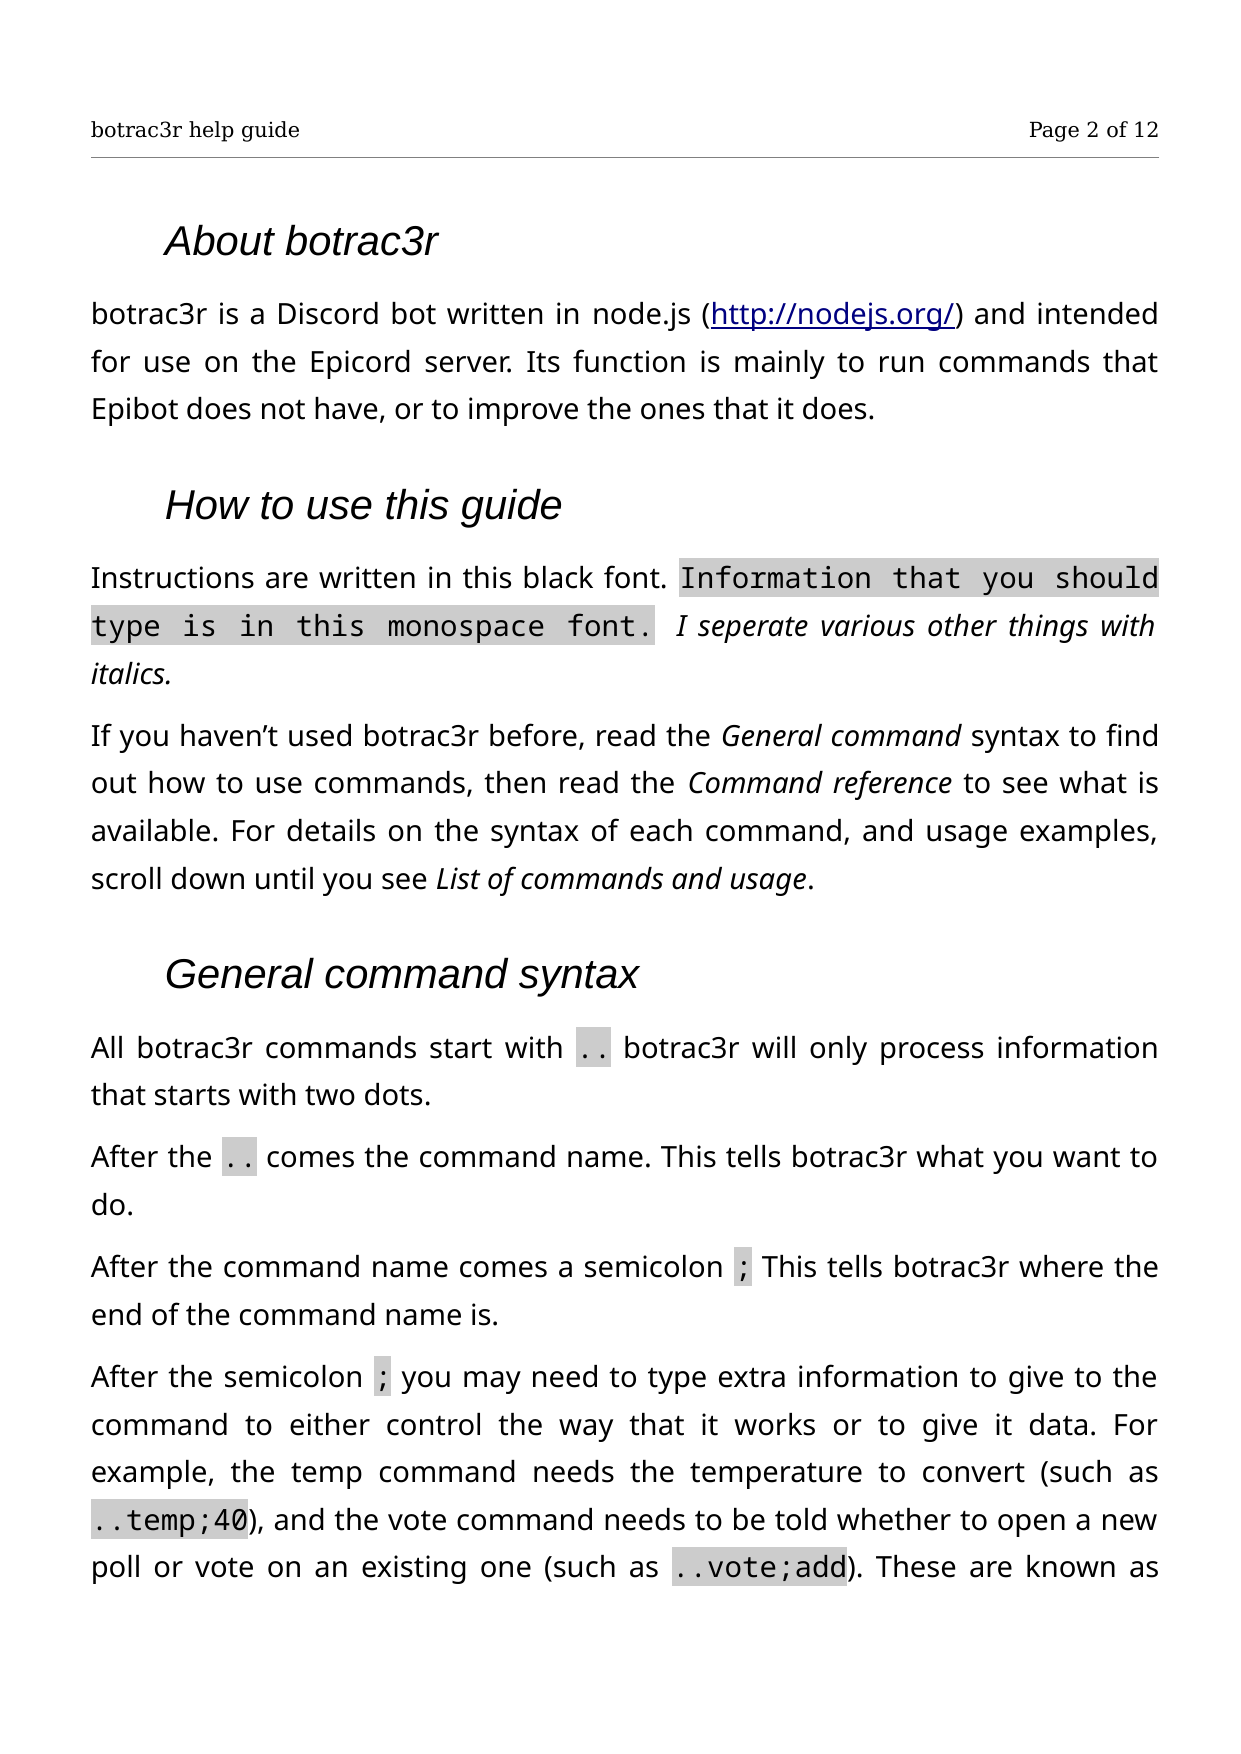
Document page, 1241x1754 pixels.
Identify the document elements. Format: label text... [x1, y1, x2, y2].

subtitle About botrac3r [164, 216, 1159, 264]
text Instructions are written in this black font. Information that you should type is in this monospace font. I seperate various other things with italics. [91, 558, 1159, 693]
subtitle How to use this guide [164, 480, 1159, 528]
text If you haven’t used botrac3r before, read the General command syntax to find out how to use commands, then read the Command reference to see what is available. For details on the syntax of each command, and usage examples, scroll down until you see List of commands and usage. [91, 715, 1159, 898]
text After the .. comes the command name. This tells botrac3r what you want to do. [91, 1137, 1159, 1224]
text After the command name comes a semicolon ; This tells botrac3r where the end of the command name is. [91, 1247, 1159, 1334]
text All botrac3r commands start with .. botrac3r will only process information that starts with two dots. [91, 1027, 1159, 1114]
subtitle General command syntax [164, 949, 1159, 997]
text botrac3r is a Discord bot written in node.js (http://nodejs.org/) and intended for use on the Epicord server. Its function is mainly to run commands that Epibot does not have, or to improve the ones that it does. [91, 293, 1159, 428]
text After the semicolon ; you may need to type extra information to give to the command to either control the way that it works or to give it data. For example, the temp command needs the temperature to convert (such as ..temp;40), and the vote command needs to be told whether to open a new poll or vote on an existing one (such as ..vote;add). These are known as [91, 1356, 1159, 1586]
